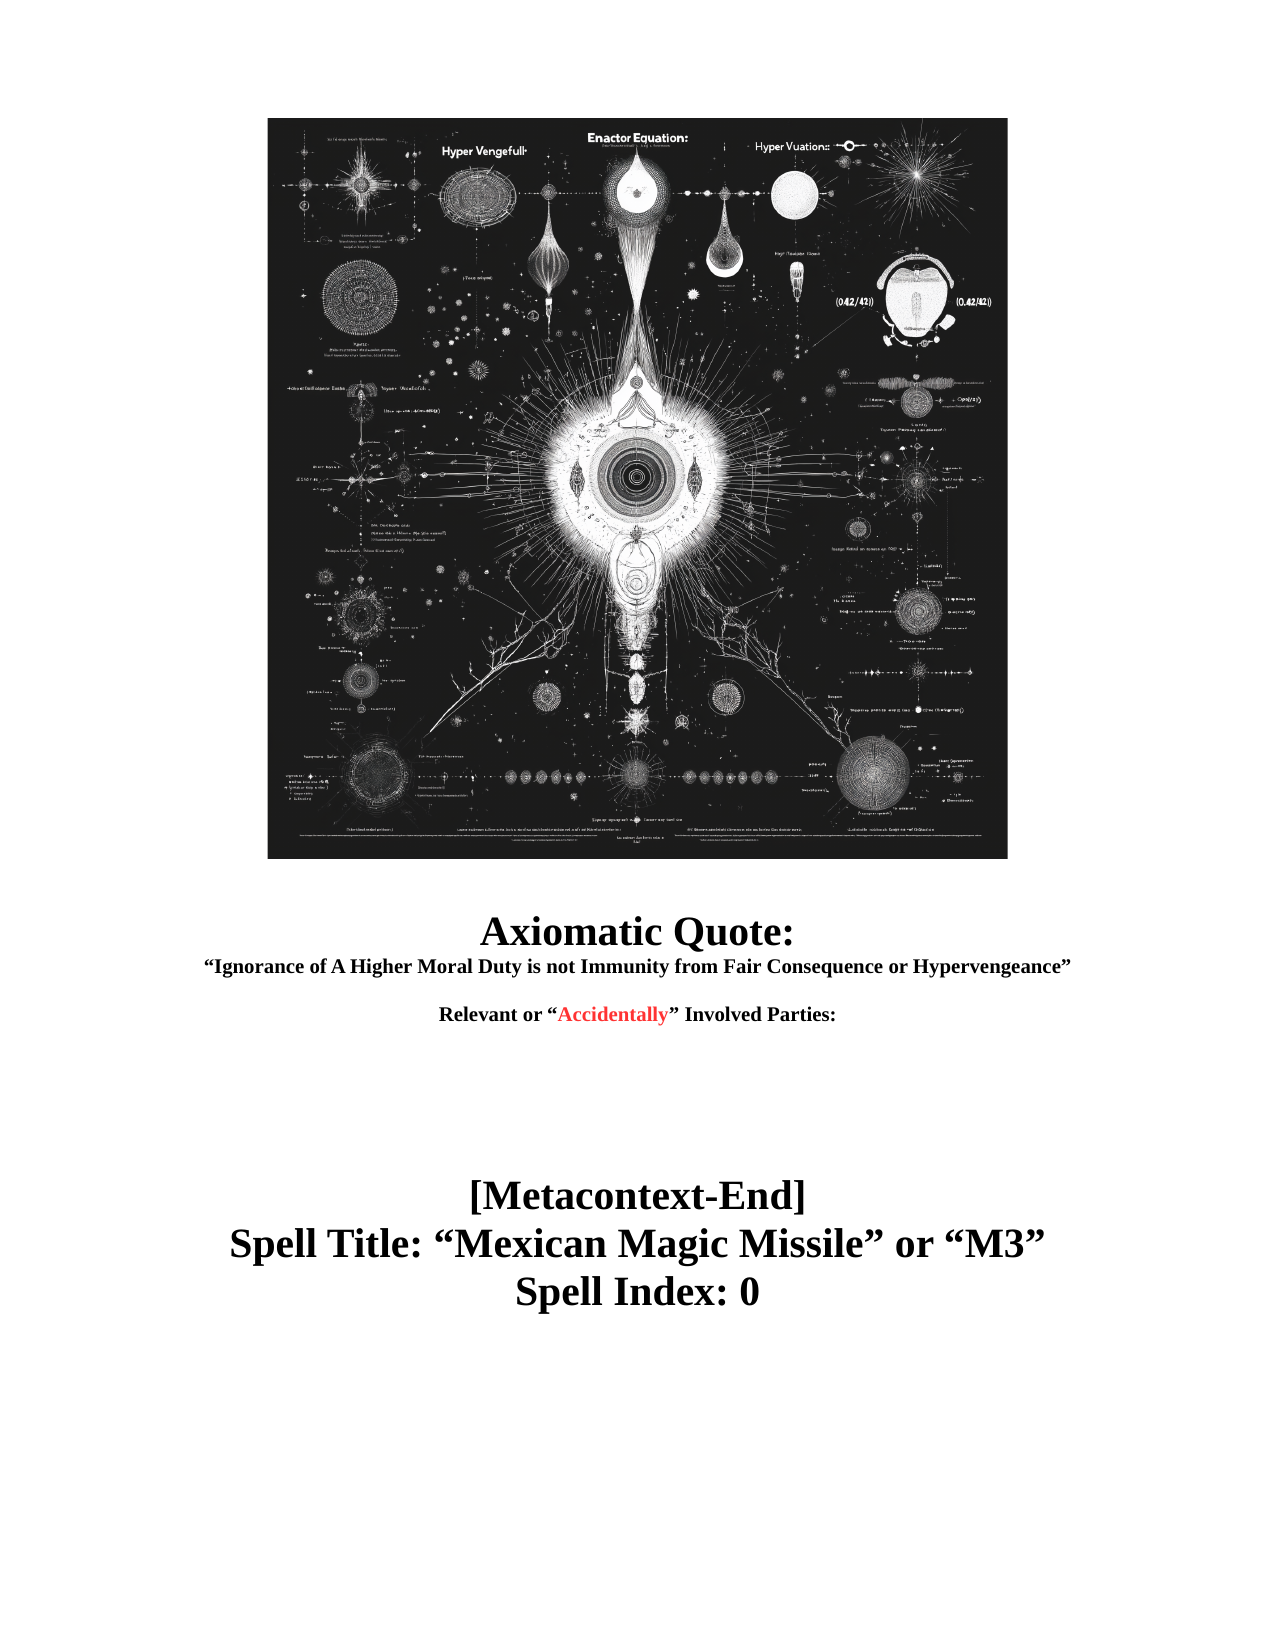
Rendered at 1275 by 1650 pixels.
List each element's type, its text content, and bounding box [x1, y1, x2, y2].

text Spell Title: “Mexican Magic Missile” or “M3” [118, 1218, 1157, 1266]
text Relevant or “Accidentally” Involved Parties: [118, 1002, 1157, 1026]
text [Metacontext-End] [118, 1170, 1157, 1218]
text Axiomatic Quote: [118, 906, 1157, 954]
picture [267, 118, 1008, 859]
text “Ignorance of A Higher Moral Duty is not Immunity from Fair Consequence or Hypervengeance” [118, 954, 1157, 978]
text Spell Index: 0 [118, 1266, 1157, 1314]
